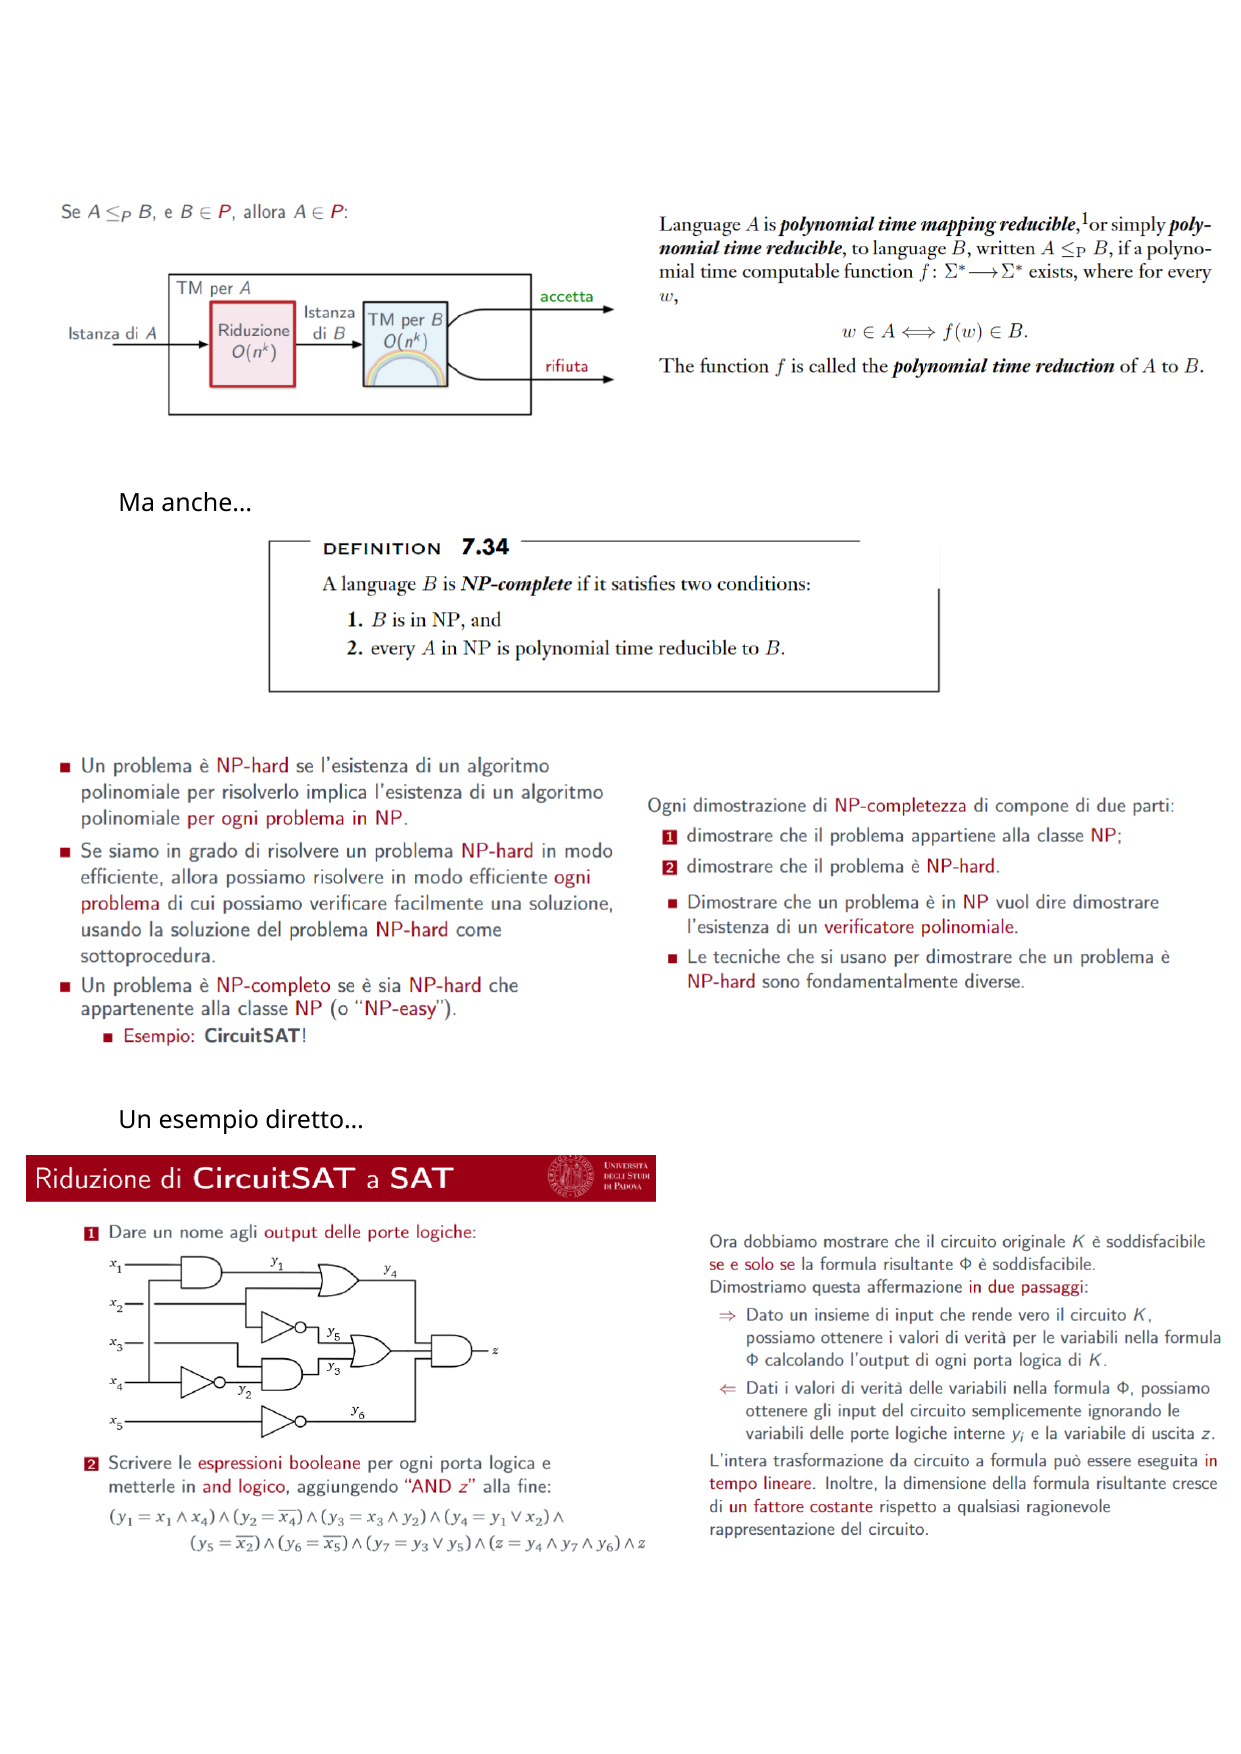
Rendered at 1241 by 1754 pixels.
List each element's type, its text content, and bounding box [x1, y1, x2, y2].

picture [26, 1155, 656, 1566]
picture [56, 190, 634, 421]
picture [695, 1219, 1240, 1546]
text Ma anche… [118, 484, 1122, 518]
picture [261, 528, 966, 701]
picture [52, 750, 613, 1055]
text Un esempio diretto… [118, 1102, 1122, 1136]
picture [637, 778, 1205, 1002]
picture [652, 211, 1225, 383]
